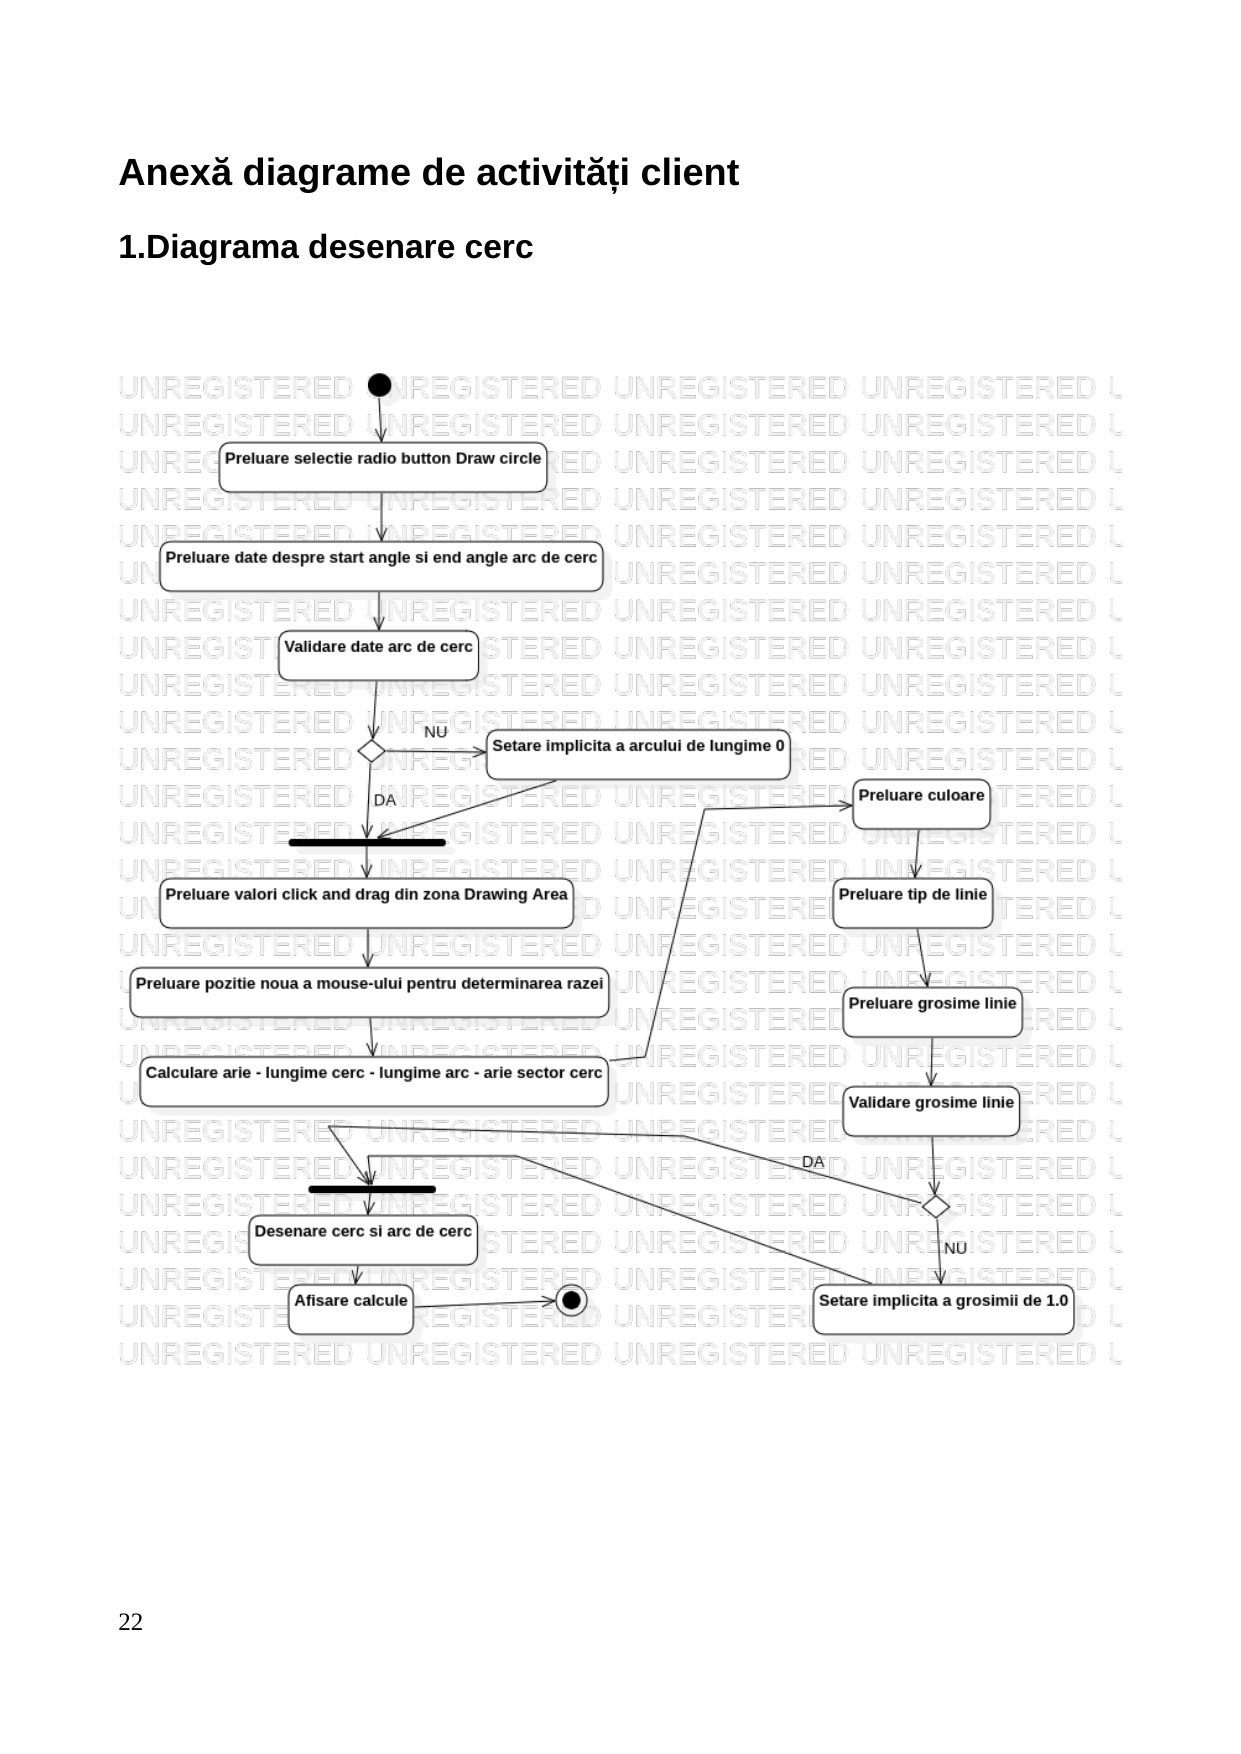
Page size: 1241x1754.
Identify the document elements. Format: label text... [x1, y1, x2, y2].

picture [118, 362, 1123, 1384]
subtitle Anexă diagrame de activități client [118, 150, 1122, 193]
subtitle 1.Diagrama desenare cerc [118, 227, 1122, 266]
